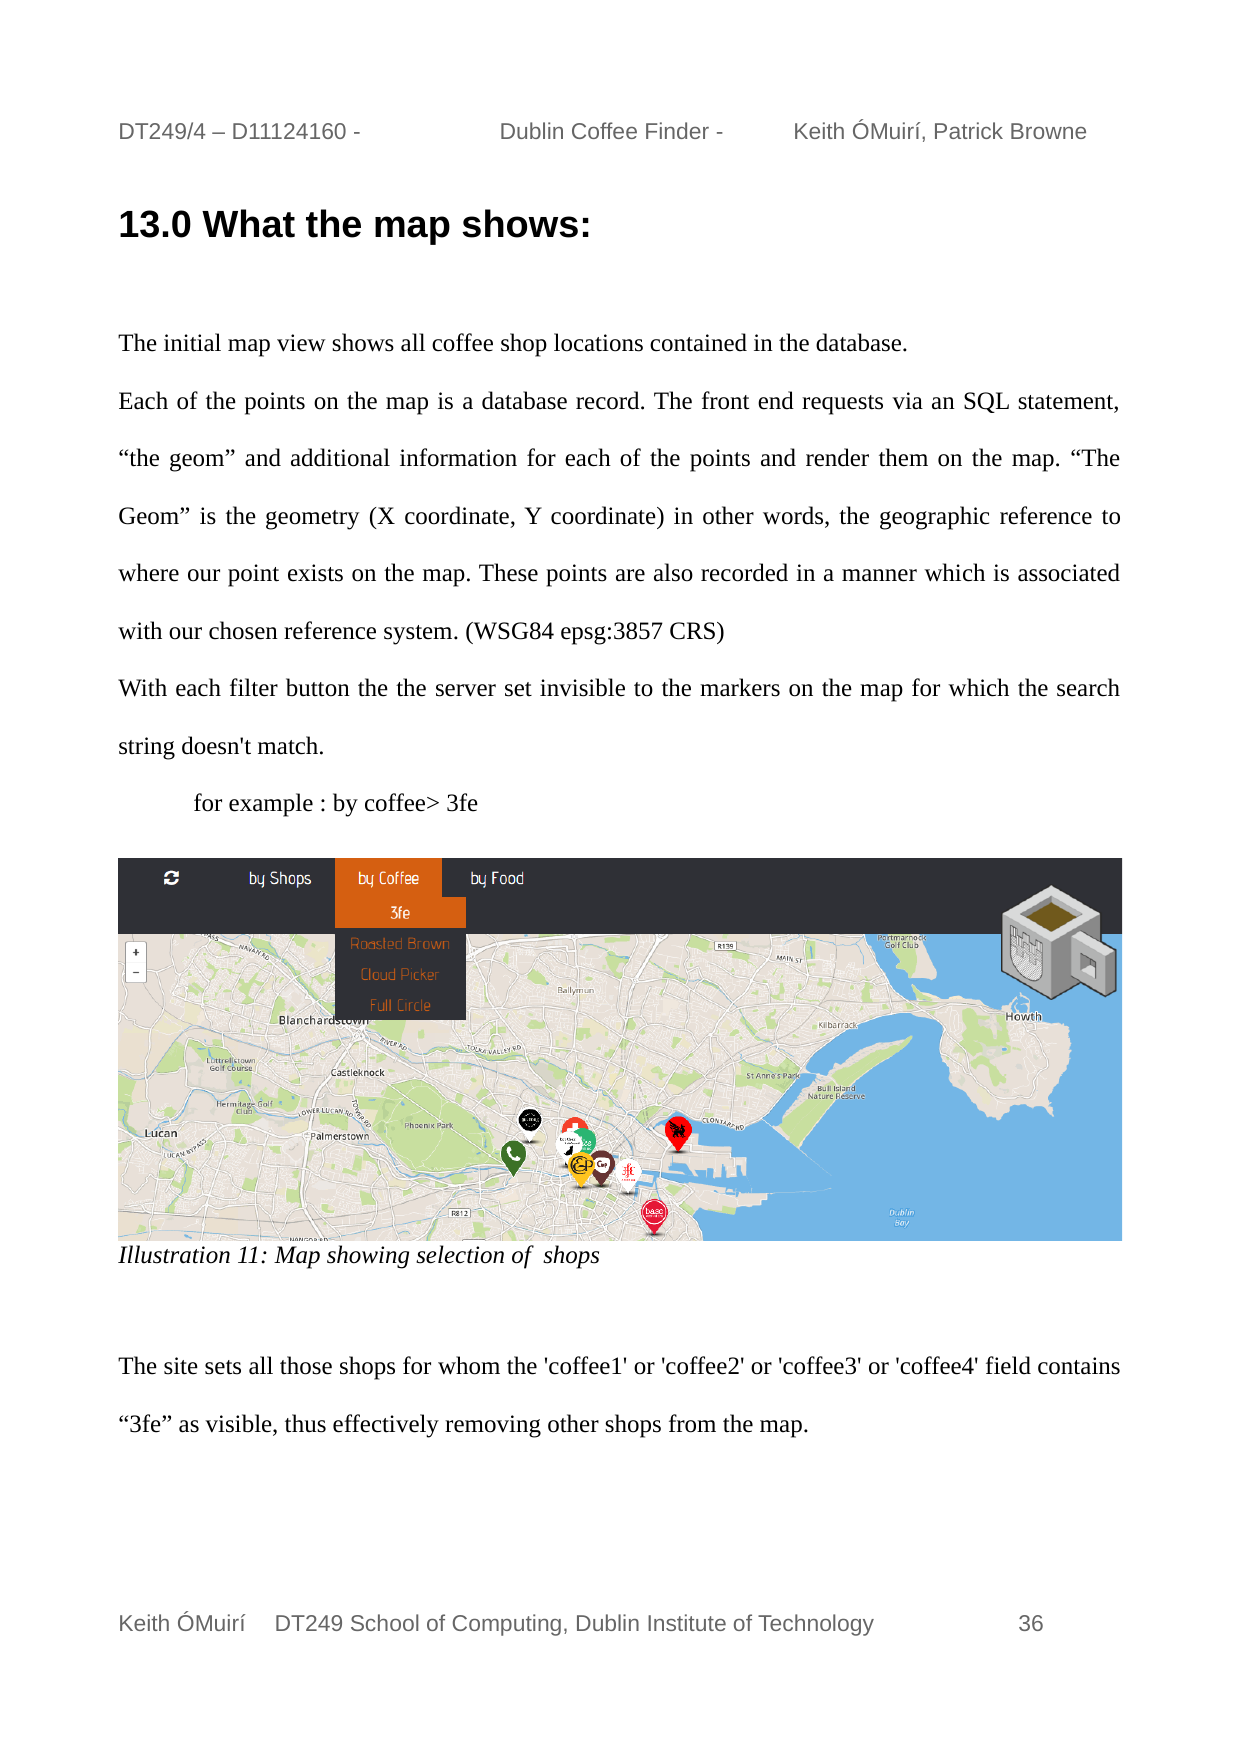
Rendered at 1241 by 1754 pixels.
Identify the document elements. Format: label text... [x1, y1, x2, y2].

subtitle 13.0 What the map shows: [118, 202, 1122, 246]
text The site sets all those shops for whom the 'coffee1' or 'coffee2' or 'coffee3' or 'coffee4' field contains “3fe” as visible, thus effectively removing other shops from the map. [118, 1351, 1122, 1438]
text Each of the points on the map is a database record. The front end requests via an SQL statement, “the geom” and additional information for each of the points and render them on the map. “The Geom” is the geometry (X coordinate, Y coordinate) in other words, the geographic reference to where our point exists on the map. These points are also recorded in a manner which is associated with our chosen reference system. (WSG84 epsg:3857 CRS) [118, 386, 1122, 644]
picture [118, 858, 1123, 1241]
text Illustration 11: Map showing selection of shops [118, 1241, 1122, 1269]
text The initial map view shows all coffee shop locations contained in the database. [118, 328, 1122, 357]
text With each filter button the the server set invisible to the markers on the map for which the search string doesn't match. [118, 673, 1122, 759]
text for example : by coffee> 3fe [118, 788, 1122, 817]
